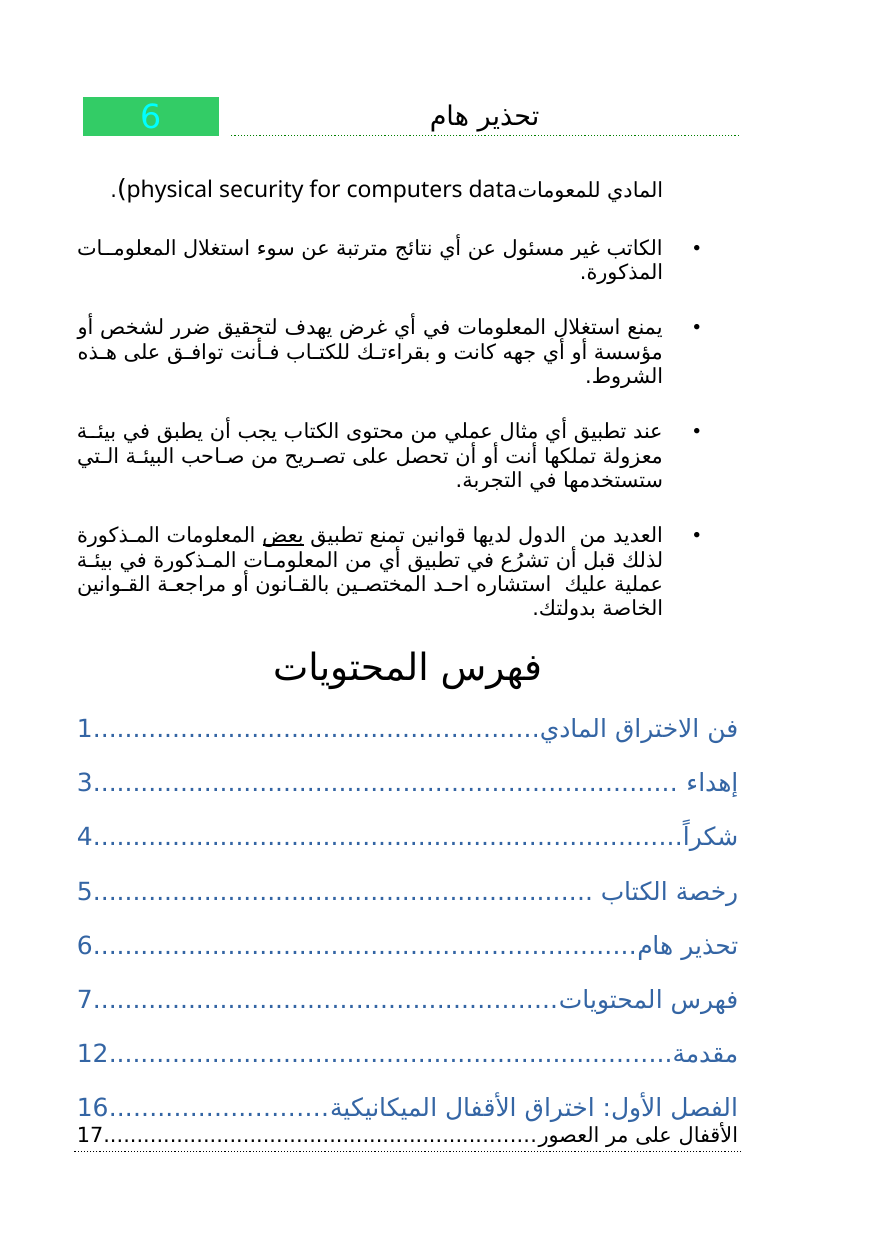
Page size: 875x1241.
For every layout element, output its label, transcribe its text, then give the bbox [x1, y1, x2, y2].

list العديد من الدول لديها قوانين تمنع تطبيق بعض المعلومات المذكورة لذلك قبل أن تشرُع في تطبيق أي من المعلومات المذكورة في بيئة عملية عليك استشاره احد المختصين بالقانون أو مراجعة القوانين الخاصة بدولتك. [77, 523, 701, 621]
subtitle فن الاختراق المادي 1 [77, 714, 738, 743]
subtitle فهرس المحتويات 7 [77, 985, 738, 1014]
list يمنع استغلال المعلومات في أي غرض يهدف لتحقيق ضرر لشخص أو مؤسسة أو أي جهه كانت و بقراءتك للكتاب فأنت توافق على هذه الشروط. [77, 315, 701, 388]
list الكاتب غير مسئول عن أي نتائج مترتبة عن سوء استغلال المعلومات المذكورة. [77, 236, 701, 284]
subtitle شكراً 4 [77, 823, 738, 852]
subtitle إهداء 3 [77, 768, 738, 798]
subtitle الفصل الأول: اختراق الأقفال الميكانيكية 16 [77, 1093, 738, 1123]
subtitle مقدمة 12 [77, 1039, 738, 1068]
list جميع المعلومات المذكورة في الكتاب لأغراض تعليمية فقط و تهدف لنشر الوعي الأمني في أحد أهم المجالات المهملة و هي (الأمن المادي للمعوماتphysical security for computers data). [77, 173, 701, 204]
subtitle رخصة الكتاب 5 [77, 877, 738, 906]
subtitle تحذير هام 6 [77, 931, 738, 960]
subtitle فهرس المحتويات [77, 646, 738, 689]
text الأقفال على مر العصور 17 [77, 1123, 738, 1147]
list عند تطبيق أي مثال عملي من محتوى الكتاب يجب أن يطبق في بيئة معزولة تملكها أنت أو أن تحصل على تصريح من صاحب البيئة التي ستستخدمها في التجربة. [77, 419, 701, 492]
